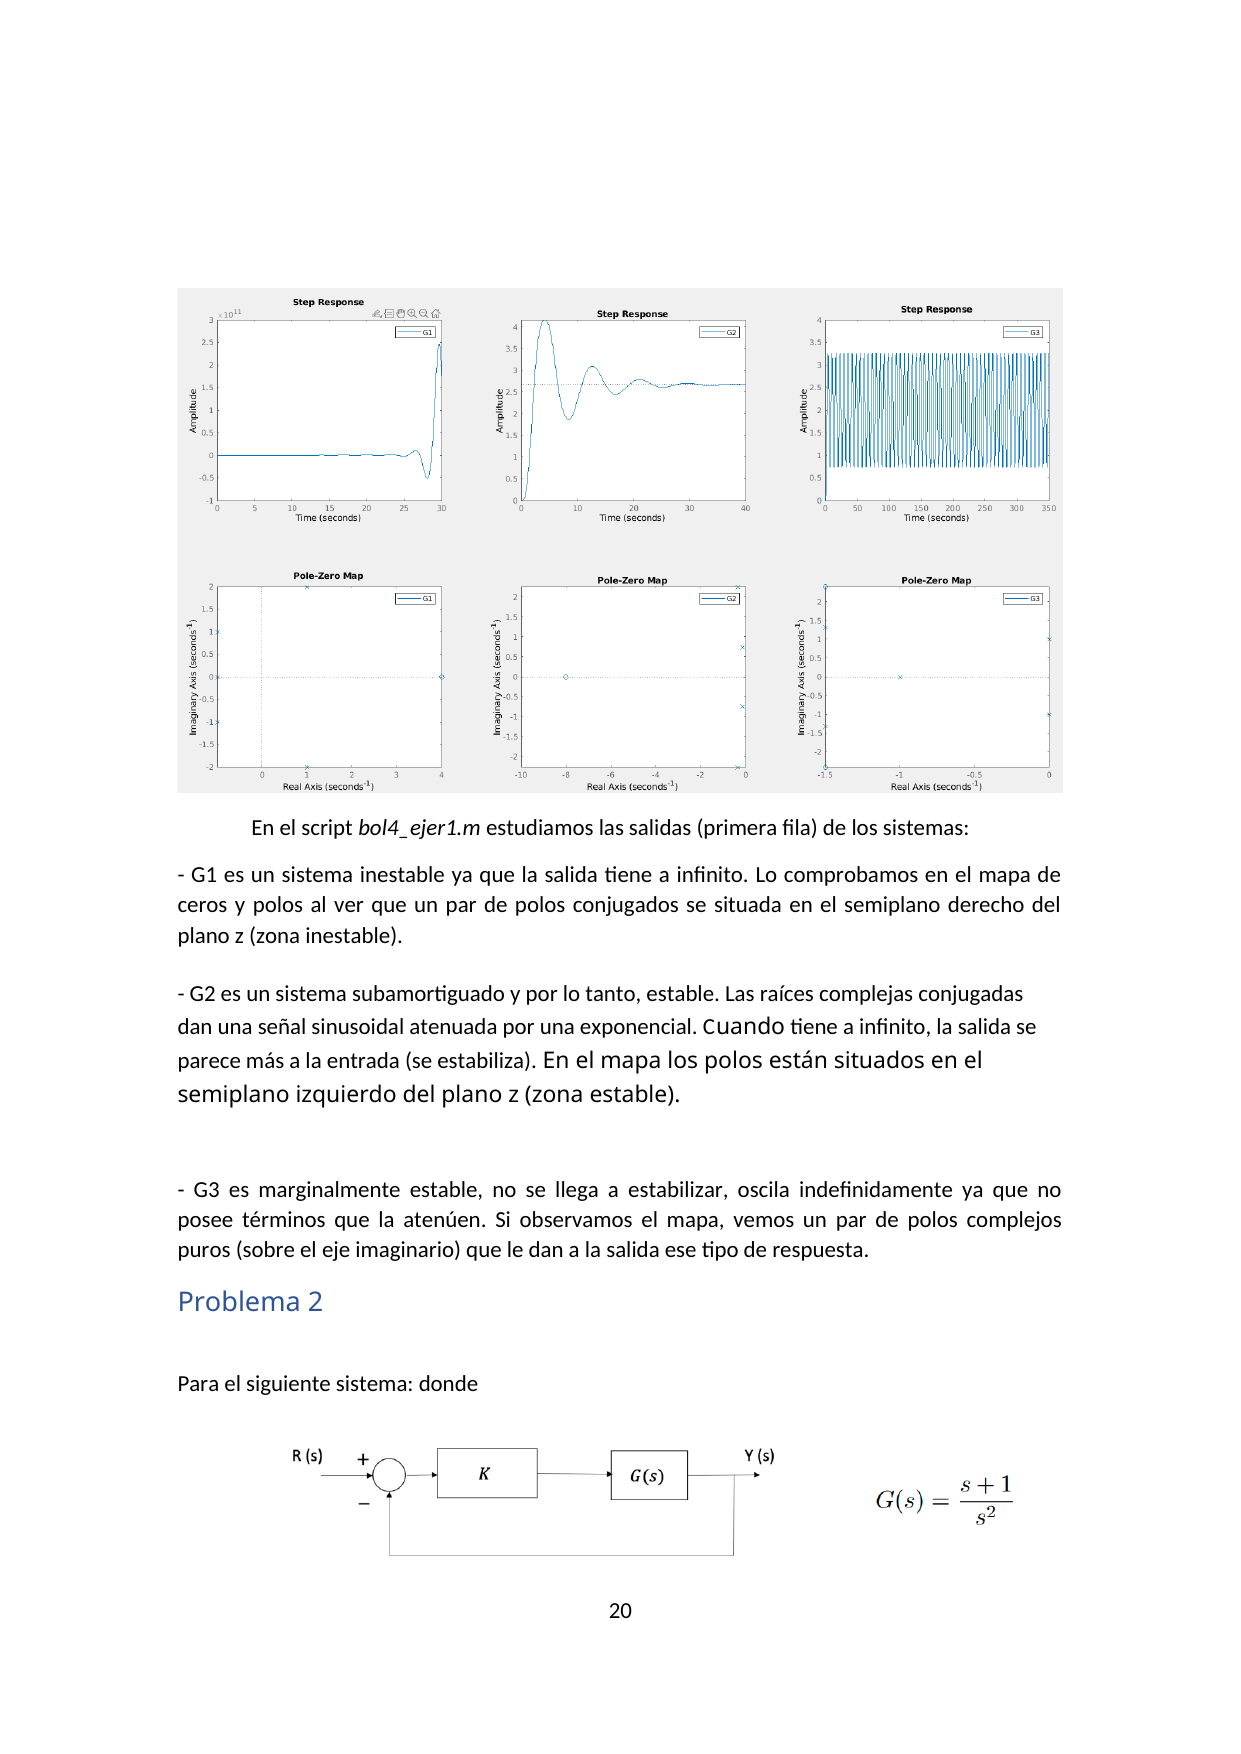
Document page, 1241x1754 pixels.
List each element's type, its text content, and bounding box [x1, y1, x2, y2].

text - G2 es un sistema subamortiguado y por lo tanto, estable. Las raíces complejas conjugadas dan una señal sinusoidal atenuada por una exponencial. Cuando tiene a infinito, la salida se parece más a la entrada (se estabiliza). En el mapa los polos están situados en el semiplano izquierdo del plano z (zona estable). [177, 979, 1063, 1109]
picture [849, 1462, 1032, 1535]
text - G1 es un sistema inestable ya que la salida tiene a infinito. Lo comprobamos en el mapa de ceros y polos al ver que un par de polos conjugados se situada en el semiplano derecho del plano z (zona inestable). [177, 860, 1063, 949]
subtitle Problema 2 [177, 1282, 1063, 1319]
text - G3 es marginalmente estable, no se llega a estabilizar, oscila indefinidamente ya que no posee términos que la atenúen. Si observamos el mapa, vemos un par de polos complejos puros (sobre el eje imaginario) que le dan a la salida ese tipo de respuesta. [177, 1175, 1063, 1263]
picture [281, 1432, 782, 1574]
text En el script bol4_ejer1.m estudiamos las salidas (primera fila) de los sistemas: [177, 793, 1063, 842]
text Para el siguiente sistema: donde [177, 1369, 1063, 1397]
picture [177, 288, 1063, 793]
